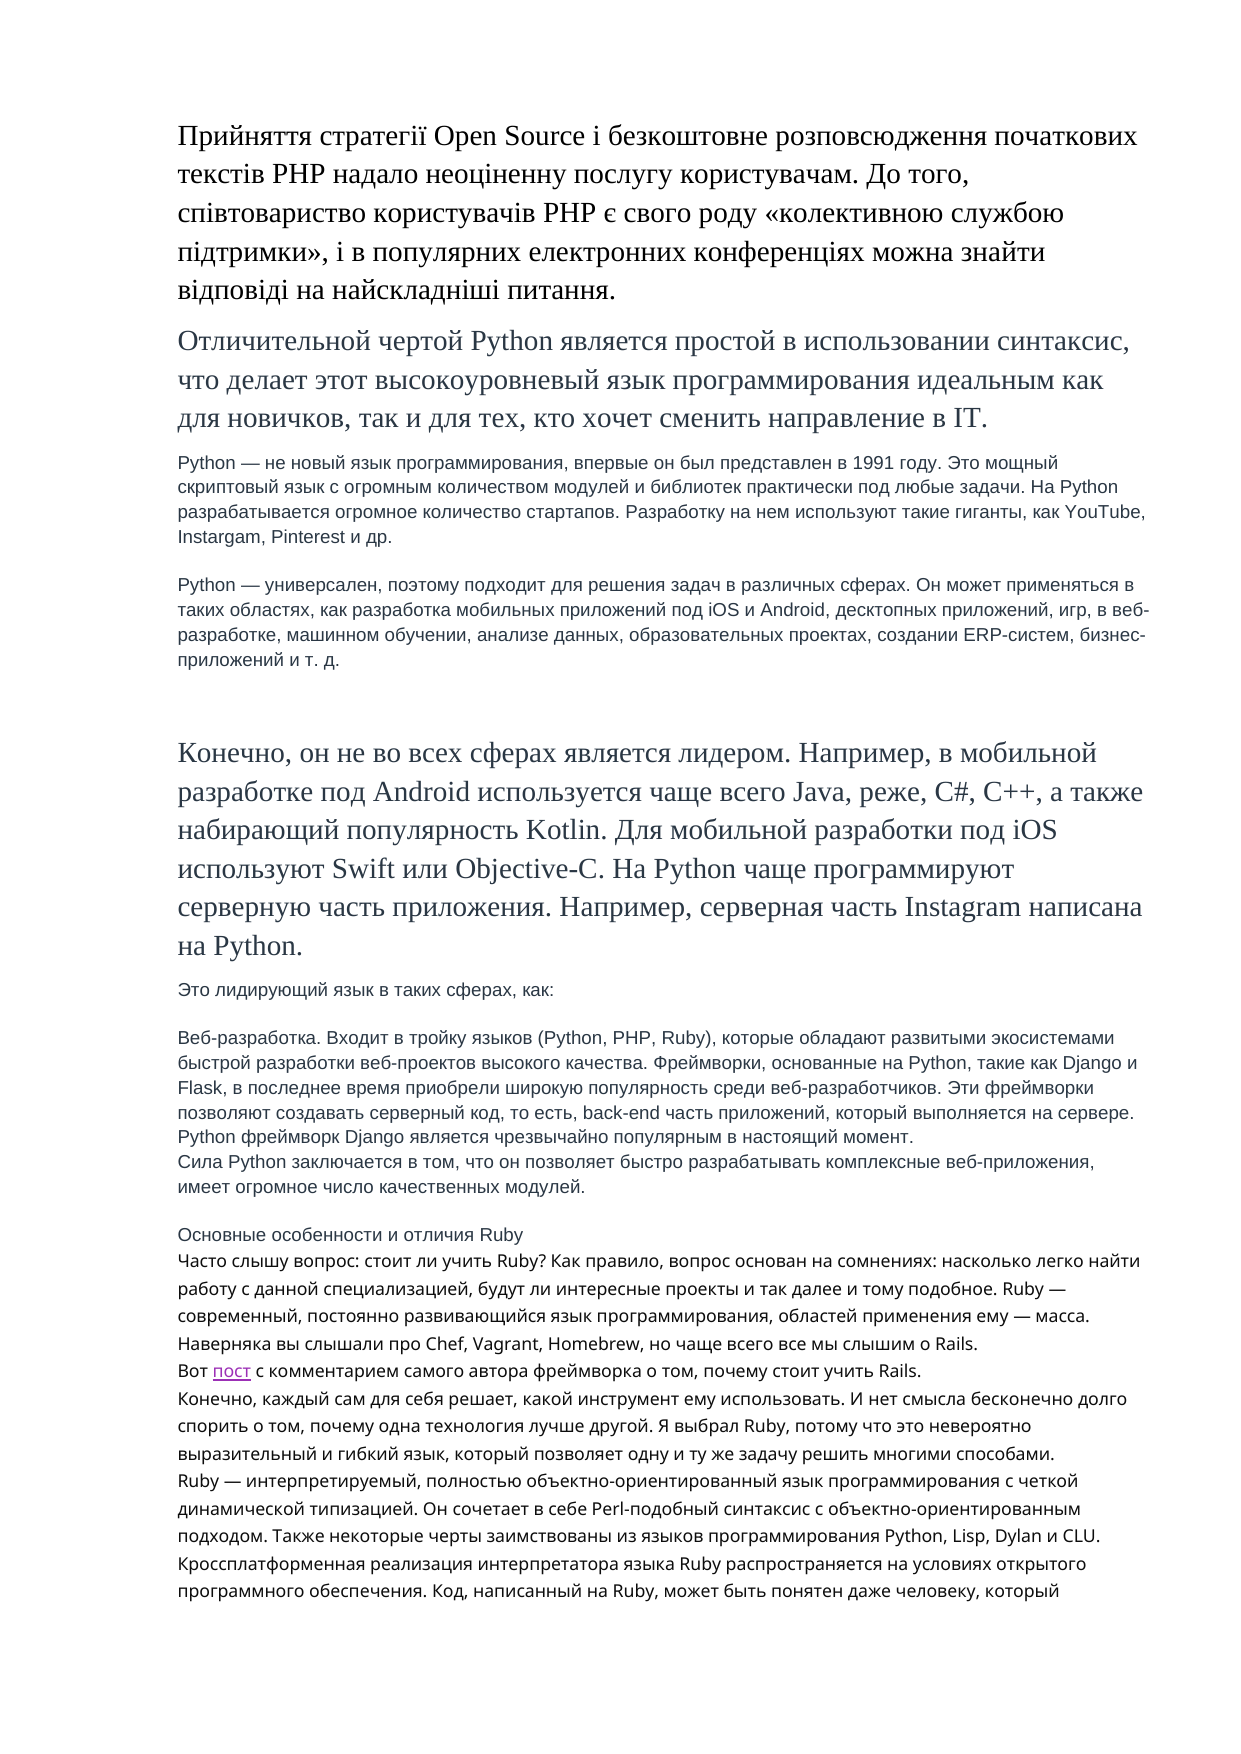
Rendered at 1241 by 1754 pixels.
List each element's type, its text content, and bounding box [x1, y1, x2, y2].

text Python — универсален, поэтому подходит для решения задач в различных сферах. Он может применяться в таких областях, как разработка мобильных приложений под iOS и Android, десктопных приложений, игр, в веб-разработке, машинном обучении, анализе данных, образовательных проектах, создании ERP-систем, бизнес-приложений и т. д. [177, 574, 1152, 670]
text Сила Python заключается в том, что он позволяет быстро разрабатывать комплексные веб-приложения, имеет огромное число качественных модулей. [177, 1151, 1152, 1197]
text Это лидирующий язык в таких сферах, как: [177, 979, 1152, 1001]
text Ruby — интерпретируемый, полностью объектно-ориентированный язык программирования с четкой динамической типизацией. Он сочетает в себе Perl-подобный синтаксис с объектно-ориентированным подходом. Также некоторые черты заимствованы из языков программирования Python, Lisp, Dylan и CLU. Кроссплатформенная реализация интерпретатора языка Ruby распространяется на условиях открытого программного обеспечения. Код, написанный на Ruby, может быть понятен даже человеку, который [177, 1469, 1152, 1603]
text Часто слышу вопрос: стоит ли учить Ruby? Как правило, вопрос основан на сомнениях: насколько легко найти работу с данной специализацией, будут ли интересные проекты и так далее и тому подобное. Ruby — современный, постоянно развивающийся язык программирования, областей применения ему — масса. Наверняка вы слышали про Chef, Vagrant, Homebrew, но чаще всего все мы слышим о Rails. Вот пост с комментарием самого автора фреймворка о том, почему стоит учить Rails. [177, 1249, 1152, 1383]
text Конечно, каждый сам для себя решает, какой инструмент ему использовать. И нет смысла бесконечно долго спорить о том, почему одна технология лучше другой. Я выбрал Ruby, потому что это невероятно выразительный и гибкий язык, который позволяет одну и ту же задачу решить многими способами. [177, 1386, 1152, 1465]
text Веб-разработка. Входит в тройку языков (Python, PHP, Ruby), которые обладают развитыми экосистемами быстрой разработки веб-проектов высокого качества. Фреймворки, основанные на Python, такие как Django и Flask, в последнее время приобрели широкую популярность среди веб-разработчиков. Эти фреймворки позволяют создавать серверный код, то есть, back-end часть приложений, который выполняется на сервере. Python фреймворк Django является чрезвычайно популярным в настоящий момент. [177, 1027, 1152, 1148]
text Конечно, он не во всех сферах является лидером. Например, в мобильной разработке под Android используется чаще всего Java, реже, C#, C++, а также набирающий популярность Kotlin. Для мобильной разработки под iOS используют Swift или Objective-C. На Python чаще программируют серверную часть приложения. Например, серверная часть Instagram написана на Python. [177, 697, 1152, 961]
text Отличительной чертой Python является простой в использовании синтаксис, что делает этот высокоуровневый язык программирования идеальным как для новичков, так и для тех, кто хочет сменить направление в IT. [177, 323, 1152, 434]
text Прийняття стратегії Open Source і безкоштовне розповсюдження початкових текстів РНР надало неоціненну послугу користувачам. До того, співтовариство користувачів РНР є свого роду «колективною службою підтримки», і в популярних електронних конференціях можна знайти відповіді на найскладніші питання. [177, 118, 1152, 306]
subtitle Основные особенности и отличия Ruby [177, 1224, 1152, 1246]
text Python — не новый язык программирования, впервые он был представлен в 1991 году. Это мощный скриптовый язык с огромным количеством модулей и библиотек практически под любые задачи. На Python разрабатывается огромное количество стартапов. Разработку на нем используют такие гиганты, как YouTube, Instargam, Pinterest и др. [177, 451, 1152, 547]
